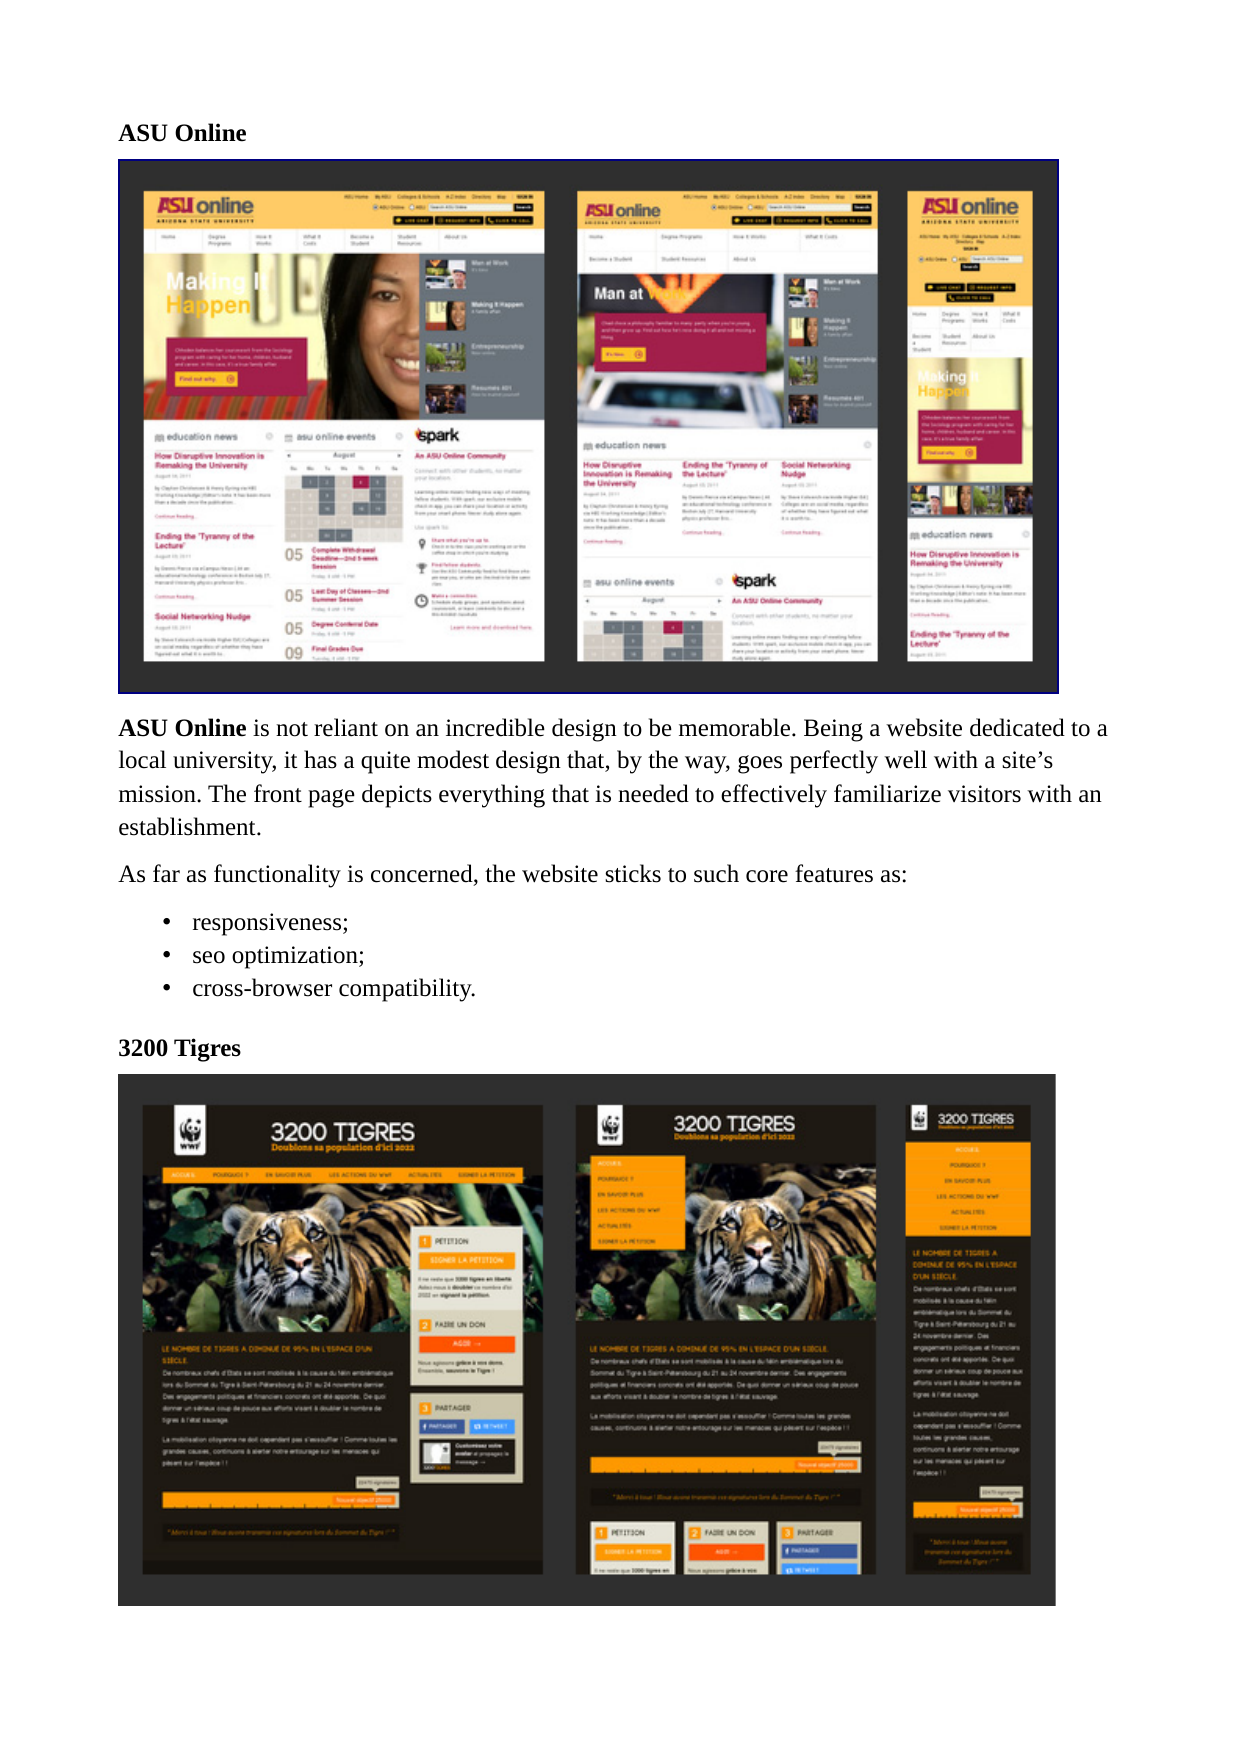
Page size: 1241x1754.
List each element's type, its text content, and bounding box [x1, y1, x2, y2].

subtitle 3200 Tigres [118, 1033, 1122, 1062]
subtitle ASU Online [118, 118, 1122, 147]
list responsiveness; [162, 907, 1122, 936]
picture [120, 161, 1057, 692]
list cross-browser compatibility. [162, 973, 1122, 1002]
text As far as functionality is concerned, the website sticks to such core features as: [118, 859, 1122, 888]
list seo optimization; [162, 940, 1122, 969]
picture [118, 1074, 1056, 1606]
text ASU Online is not reliant on an incredible design to be memorable. Being a website dedicated to a local university, it has a quite modest design that, by the way, goes perfectly well with a site’s mission. The front page depicts everything that is needed to effectively familiarize visitors with an establishment. [118, 713, 1122, 840]
